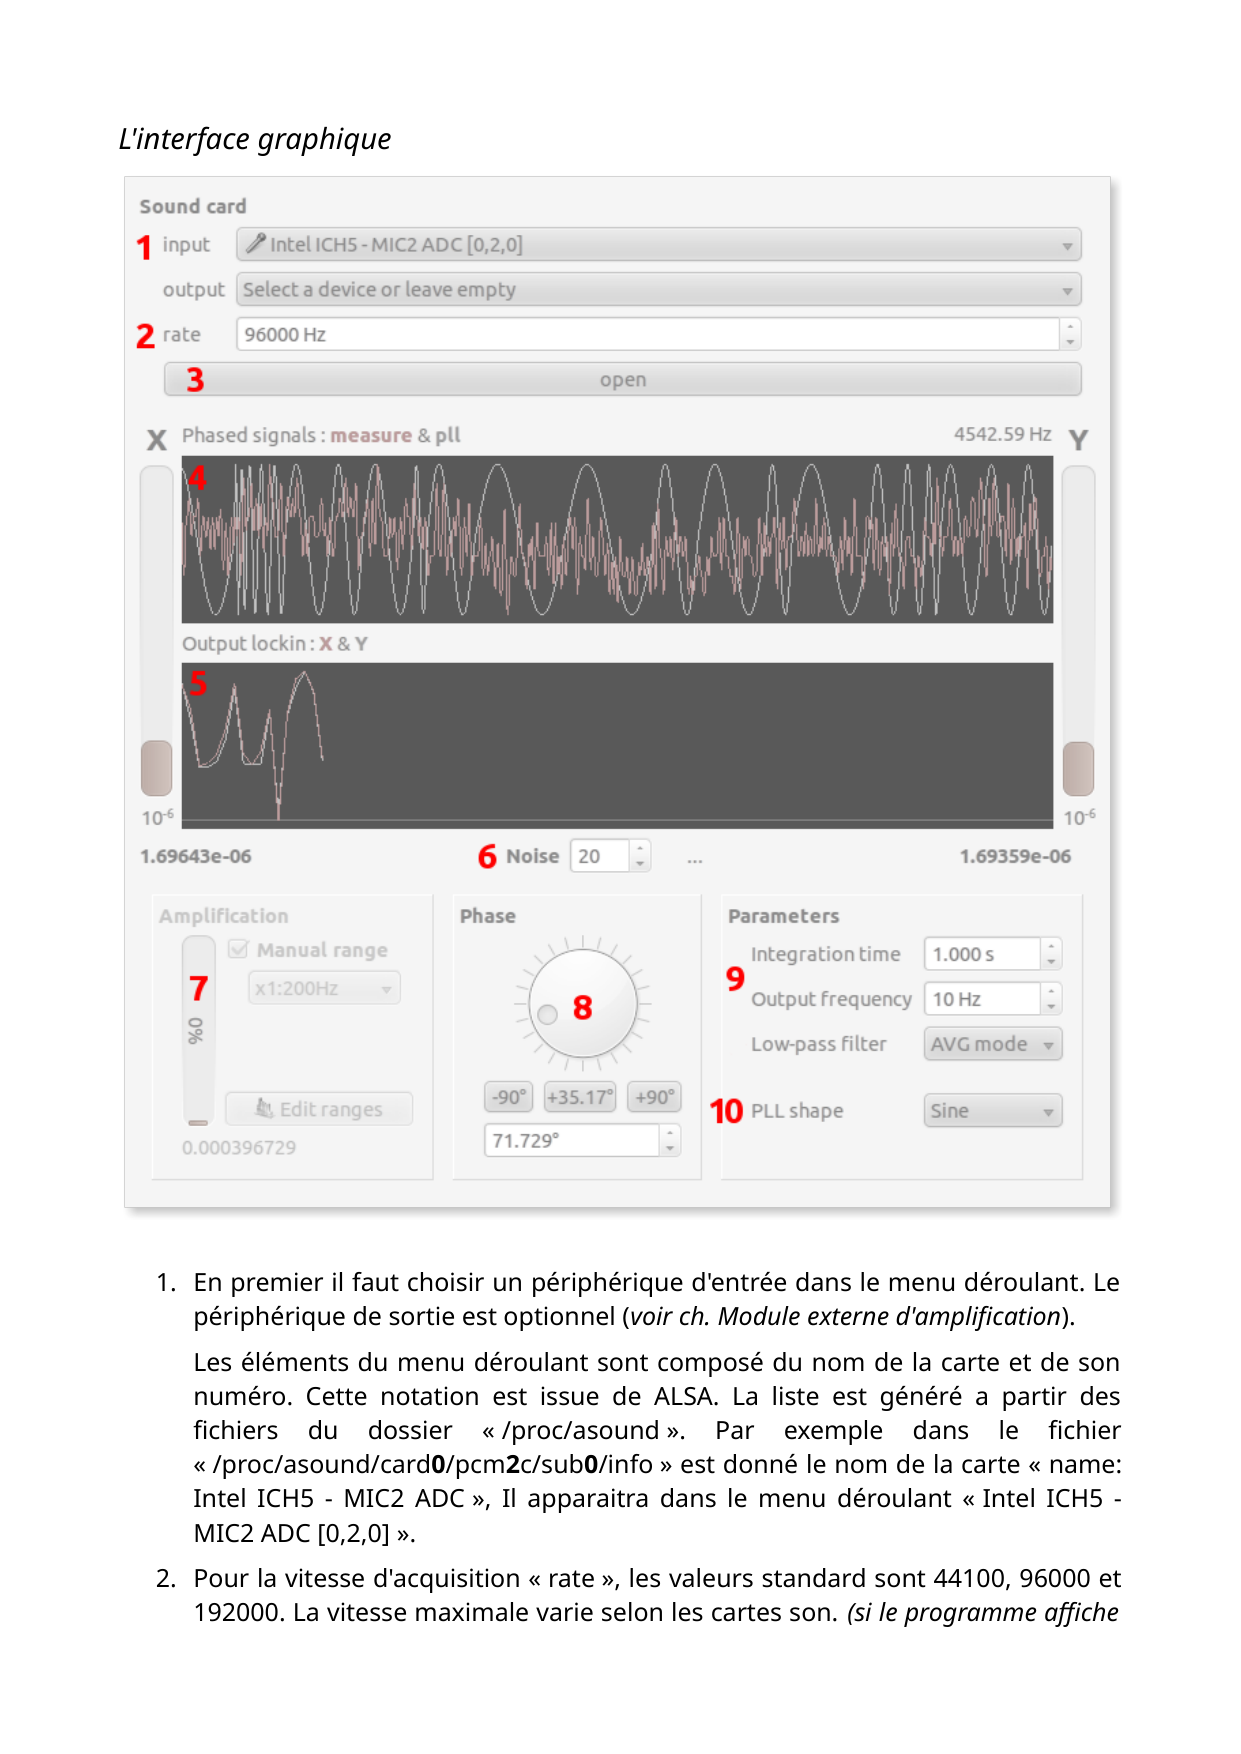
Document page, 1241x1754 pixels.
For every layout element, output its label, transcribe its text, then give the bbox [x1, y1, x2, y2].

picture [118, 170, 1123, 1220]
subtitle L'interface graphique [118, 118, 1122, 158]
list Les éléments du menu déroulant sont composé du nom de la carte et de son numéro. Cette notation est issue de ALSA. La liste est généré a partir des fichiers du dossier « /proc/asound ». Par exemple dans le fichier « /proc/asound/card0/pcm2c/sub0/info » est donné le nom de la carte « name: Intel ICH5 - MIC2 ADC », Il apparaitra dans le menu déroulant « Intel ICH5 - MIC2 ADC [0,2,0] ». [156, 1345, 1122, 1549]
list En premier il faut choisir un périphérique d'entrée dans le menu déroulant. Le périphérique de sortie est optionnel (voir ch. Module externe d'amplification). [156, 1265, 1122, 1333]
list Pour la vitesse d'acquisition « rate », les valeurs standard sont 44100, 96000 et 192000. La vitesse maximale varie selon les cartes son. (si le programme affiche [156, 1561, 1122, 1629]
